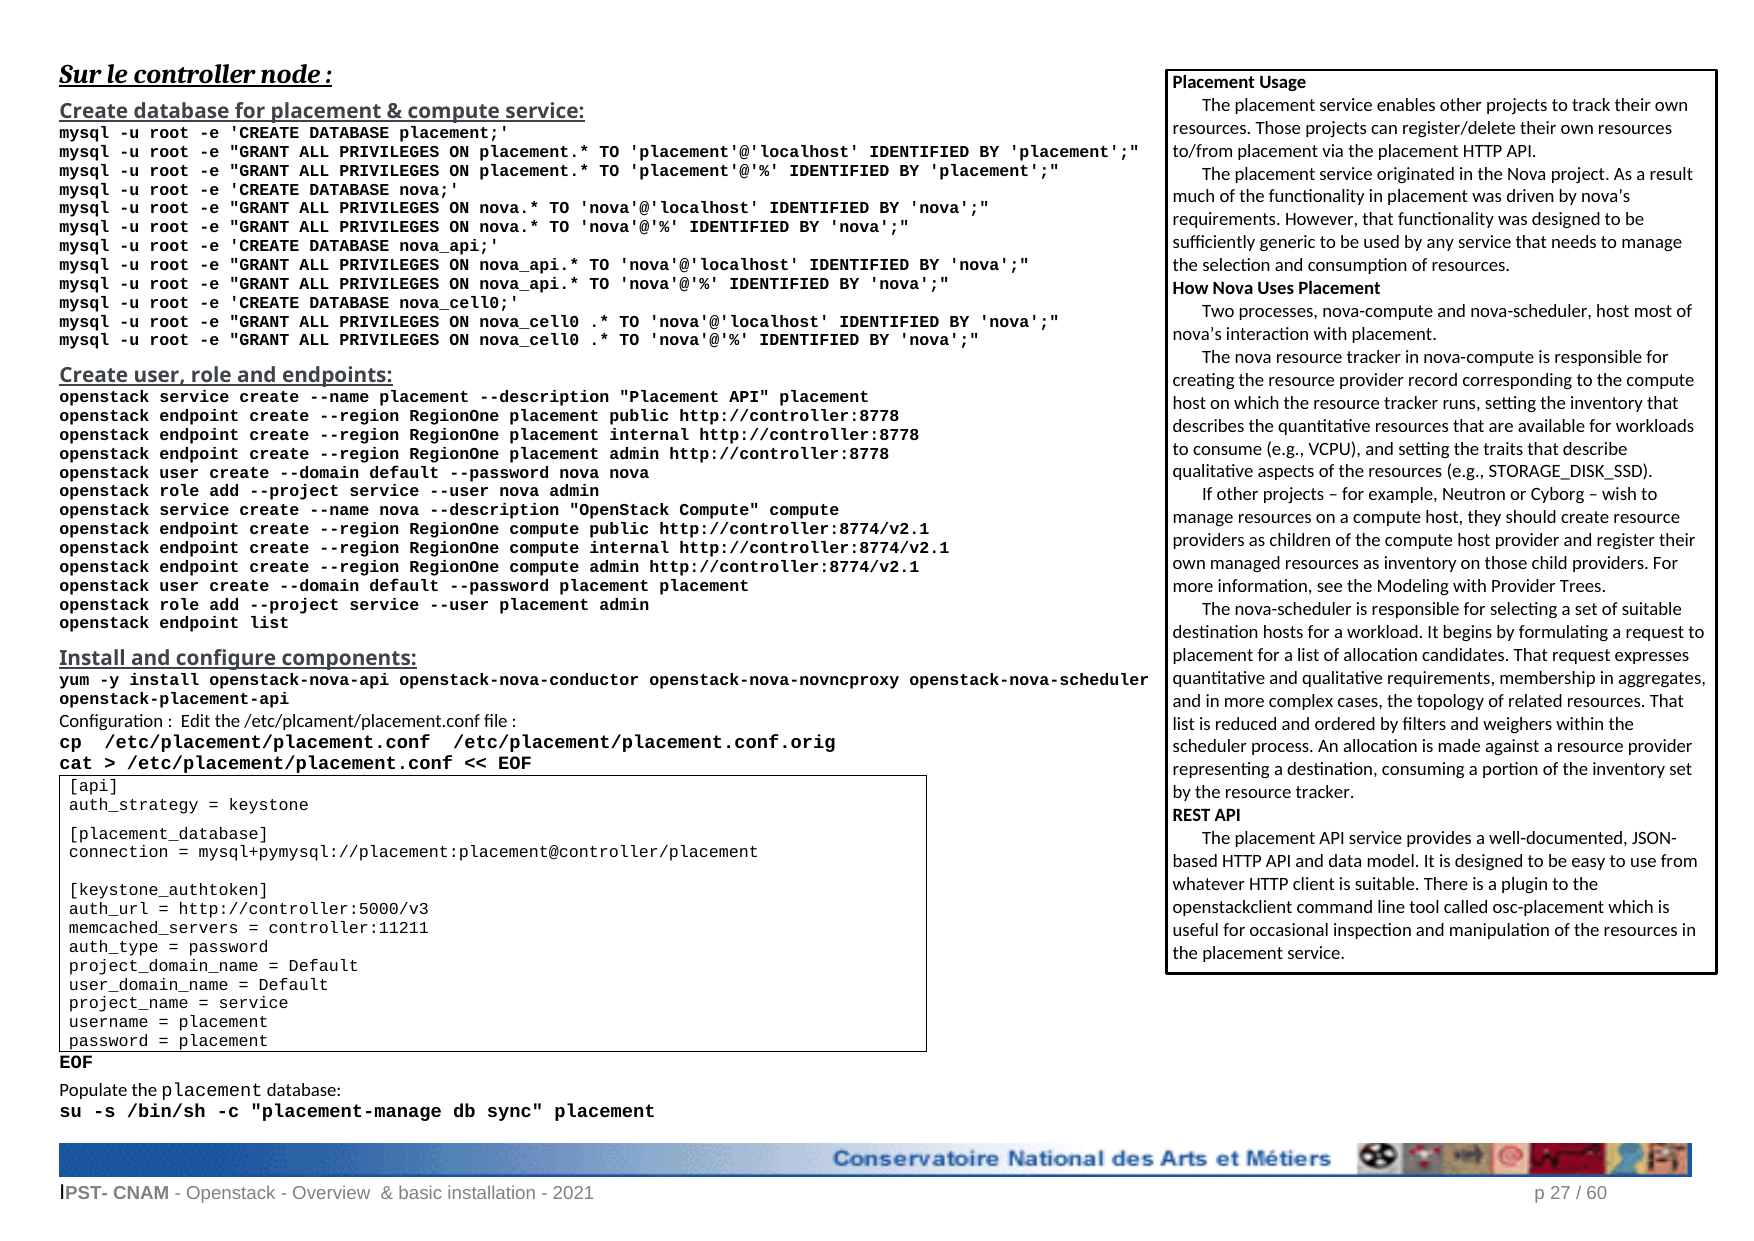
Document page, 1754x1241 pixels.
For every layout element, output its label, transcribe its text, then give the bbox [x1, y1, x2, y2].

text openstack endpoint list [59, 615, 1165, 634]
text [1168, 313, 1695, 332]
text openstack service create --name placement --description "Placement API" placement [59, 389, 1165, 408]
text openstack role add --project service --user nova admin [59, 483, 1165, 502]
text su -s /bin/sh -c "placement-manage db sync" placement [59, 1102, 1695, 1123]
text openstack endpoint create --region RegionOne placement internal http://controller:8778 [59, 426, 1165, 445]
text mysql -u root -e "GRANT ALL PRIVILEGES ON placement.* TO 'placement'@'%' IDENTIFIED BY 'placement';" [59, 162, 1165, 181]
text openstack endpoint create --region RegionOne compute admin http://controller:8774/v2.1 [59, 558, 1165, 577]
text [api] [60, 776, 926, 794]
text openstack user create --domain default --password placement placement [1168, 577, 1695, 596]
text mysql -u root -e "GRANT ALL PRIVILEGES ON nova.* TO 'nova'@'%' IDENTIFIED BY 'nova';" [1168, 219, 1695, 238]
text openstack endpoint create --region RegionOne compute internal http://controller:8774/v2.1 [1168, 539, 1695, 558]
text project_domain_name = Default [60, 954, 926, 973]
text Install and configure components: [59, 643, 1165, 672]
text connection = mysql+pymysql://placement:placement@controller/placement [60, 841, 926, 863]
text openstack service create --name placement --description "Placement API" placement [1168, 389, 1695, 408]
text cat > /etc/placement/placement.conf << EOF [1168, 754, 1695, 775]
text mysql -u root -e "GRANT ALL PRIVILEGES ON nova_cell0 .* TO 'nova'@'%' IDENTIFIED BY 'nova';" [1168, 332, 1695, 351]
text Configuration : Edit the /etc/plcament/placement.conf file : [59, 709, 1165, 732]
text openstack role add --project service --user placement admin [59, 596, 1165, 615]
text openstack service create --name nova --description "OpenStack Compute" compute [59, 502, 1165, 521]
text yum -y install openstack-nova-api openstack-nova-conductor openstack-nova-novncproxy openstack-nova-scheduler openstack-placement-api [1168, 672, 1695, 709]
text password = placement [60, 1029, 926, 1051]
text mysql -u root -e 'CREATE DATABASE placement;' [59, 124, 1165, 143]
text mysql -u root -e "GRANT ALL PRIVILEGES ON nova_api.* TO 'nova'@'localhost' IDENTIFIED BY 'nova';" [1168, 257, 1695, 275]
text yum -y install openstack-nova-api openstack-nova-conductor openstack-nova-novncproxy openstack-nova-scheduler openstack-placement-api [59, 672, 1165, 709]
text mysql -u root -e "GRANT ALL PRIVILEGES ON nova_api.* TO 'nova'@'localhost' IDENTIFIED BY 'nova';" [59, 257, 1165, 275]
text openstack role add --project service --user placement admin [1168, 596, 1695, 615]
text mysql -u root -e 'CREATE DATABASE nova;' [1168, 181, 1695, 200]
text [1168, 408, 1695, 426]
text openstack user create --domain default --password nova nova [59, 464, 1165, 483]
text auth_strategy = keystone [60, 794, 926, 816]
text openstack endpoint create --region RegionOne compute admin http://controller:8774/v2.1 [1168, 558, 1695, 577]
text mysql -u root -e "GRANT ALL PRIVILEGES ON placement.* TO 'placement'@'localhost' IDENTIFIED BY 'placement';" [59, 143, 1165, 162]
text auth_url = http://controller:5000/v3 [60, 897, 926, 916]
text [keystone_authtoken] [60, 879, 926, 897]
text Create database for placement & compute service: [59, 96, 1165, 124]
text mysql -u root -e "GRANT ALL PRIVILEGES ON nova.* TO 'nova'@'%' IDENTIFIED BY 'nova';" [59, 219, 1165, 238]
text mysql -u root -e 'CREATE DATABASE nova_cell0;' [59, 294, 1165, 313]
text project_name = service [60, 992, 926, 1011]
text mysql -u root -e 'CREATE DATABASE nova_api;' [59, 238, 1165, 257]
text Populate the placement database: [59, 1078, 1695, 1102]
text [1168, 200, 1695, 219]
text openstack service create --name nova --description "OpenStack Compute" compute [1168, 502, 1695, 521]
text mysql -u root -e "GRANT ALL PRIVILEGES ON placement.* TO 'placement'@'%' IDENTIFIED BY 'placement';" [1168, 162, 1695, 181]
text [placement_database] [60, 822, 926, 841]
text username = placement [60, 1011, 926, 1029]
text openstack user create --domain default --password nova nova [1168, 464, 1695, 483]
text cat > /etc/placement/placement.conf << EOF [59, 754, 1165, 775]
text auth_type = password [60, 935, 926, 954]
text openstack endpoint create --region RegionOne placement admin http://controller:8778 [1168, 445, 1695, 464]
text mysql -u root -e 'CREATE DATABASE placement;' [1168, 124, 1695, 143]
text openstack role add --project service --user nova admin [1168, 483, 1695, 502]
text Create user, role and endpoints: [59, 360, 1165, 389]
text mysql -u root -e "GRANT ALL PRIVILEGES ON nova.* TO 'nova'@'localhost' IDENTIFIED BY 'nova';" [59, 200, 1165, 219]
text openstack endpoint list [1168, 615, 1695, 634]
text openstack endpoint create --region RegionOne compute internal http://controller:8774/v2.1 [59, 539, 1165, 558]
text Create database for placement & compute service: [1168, 96, 1695, 124]
text cp /etc/placement/placement.conf /etc/placement/placement.conf.orig [1168, 732, 1695, 754]
text openstack endpoint create --region RegionOne placement public http://controller:8778 [59, 408, 1165, 426]
text mysql -u root -e "GRANT ALL PRIVILEGES ON nova_cell0 .* TO 'nova'@'%' IDENTIFIED BY 'nova';" [59, 332, 1165, 351]
text openstack endpoint create --region RegionOne placement admin http://controller:8778 [59, 445, 1165, 464]
text openstack endpoint create --region RegionOne compute public http://controller:8774/v2.1 [59, 521, 1165, 539]
subtitle Sur le controller node : [59, 59, 1695, 90]
text memcached_servers = controller:11211 [60, 916, 926, 935]
text mysql -u root -e "GRANT ALL PRIVILEGES ON nova_cell0 .* TO 'nova'@'localhost' IDENTIFIED BY 'nova';" [59, 313, 1165, 332]
text Create user, role and endpoints: [1168, 360, 1695, 389]
text mysql -u root -e 'CREATE DATABASE nova;' [59, 181, 1165, 200]
text EOF [59, 1052, 1695, 1074]
text mysql -u root -e 'CREATE DATABASE nova_api;' [1168, 238, 1695, 257]
text mysql -u root -e "GRANT ALL PRIVILEGES ON placement.* TO 'placement'@'localhost' IDENTIFIED BY 'placement';" [1168, 143, 1695, 162]
text [1168, 521, 1695, 539]
text mysql -u root -e "GRANT ALL PRIVILEGES ON nova_api.* TO 'nova'@'%' IDENTIFIED BY 'nova';" [59, 275, 1165, 294]
text Configuration : Edit the /etc/plcament/placement.conf file : [1168, 709, 1695, 732]
text cp /etc/placement/placement.conf /etc/placement/placement.conf.orig [59, 732, 1165, 754]
text mysql -u root -e "GRANT ALL PRIVILEGES ON nova_api.* TO 'nova'@'%' IDENTIFIED BY 'nova';" [1168, 275, 1695, 294]
text openstack user create --domain default --password placement placement [59, 577, 1165, 596]
text openstack endpoint create --region RegionOne placement internal http://controller:8778 [1168, 426, 1695, 445]
text Install and configure components: [1168, 643, 1695, 672]
text user_domain_name = Default [60, 973, 926, 992]
text mysql -u root -e 'CREATE DATABASE nova_cell0;' [1168, 294, 1695, 313]
